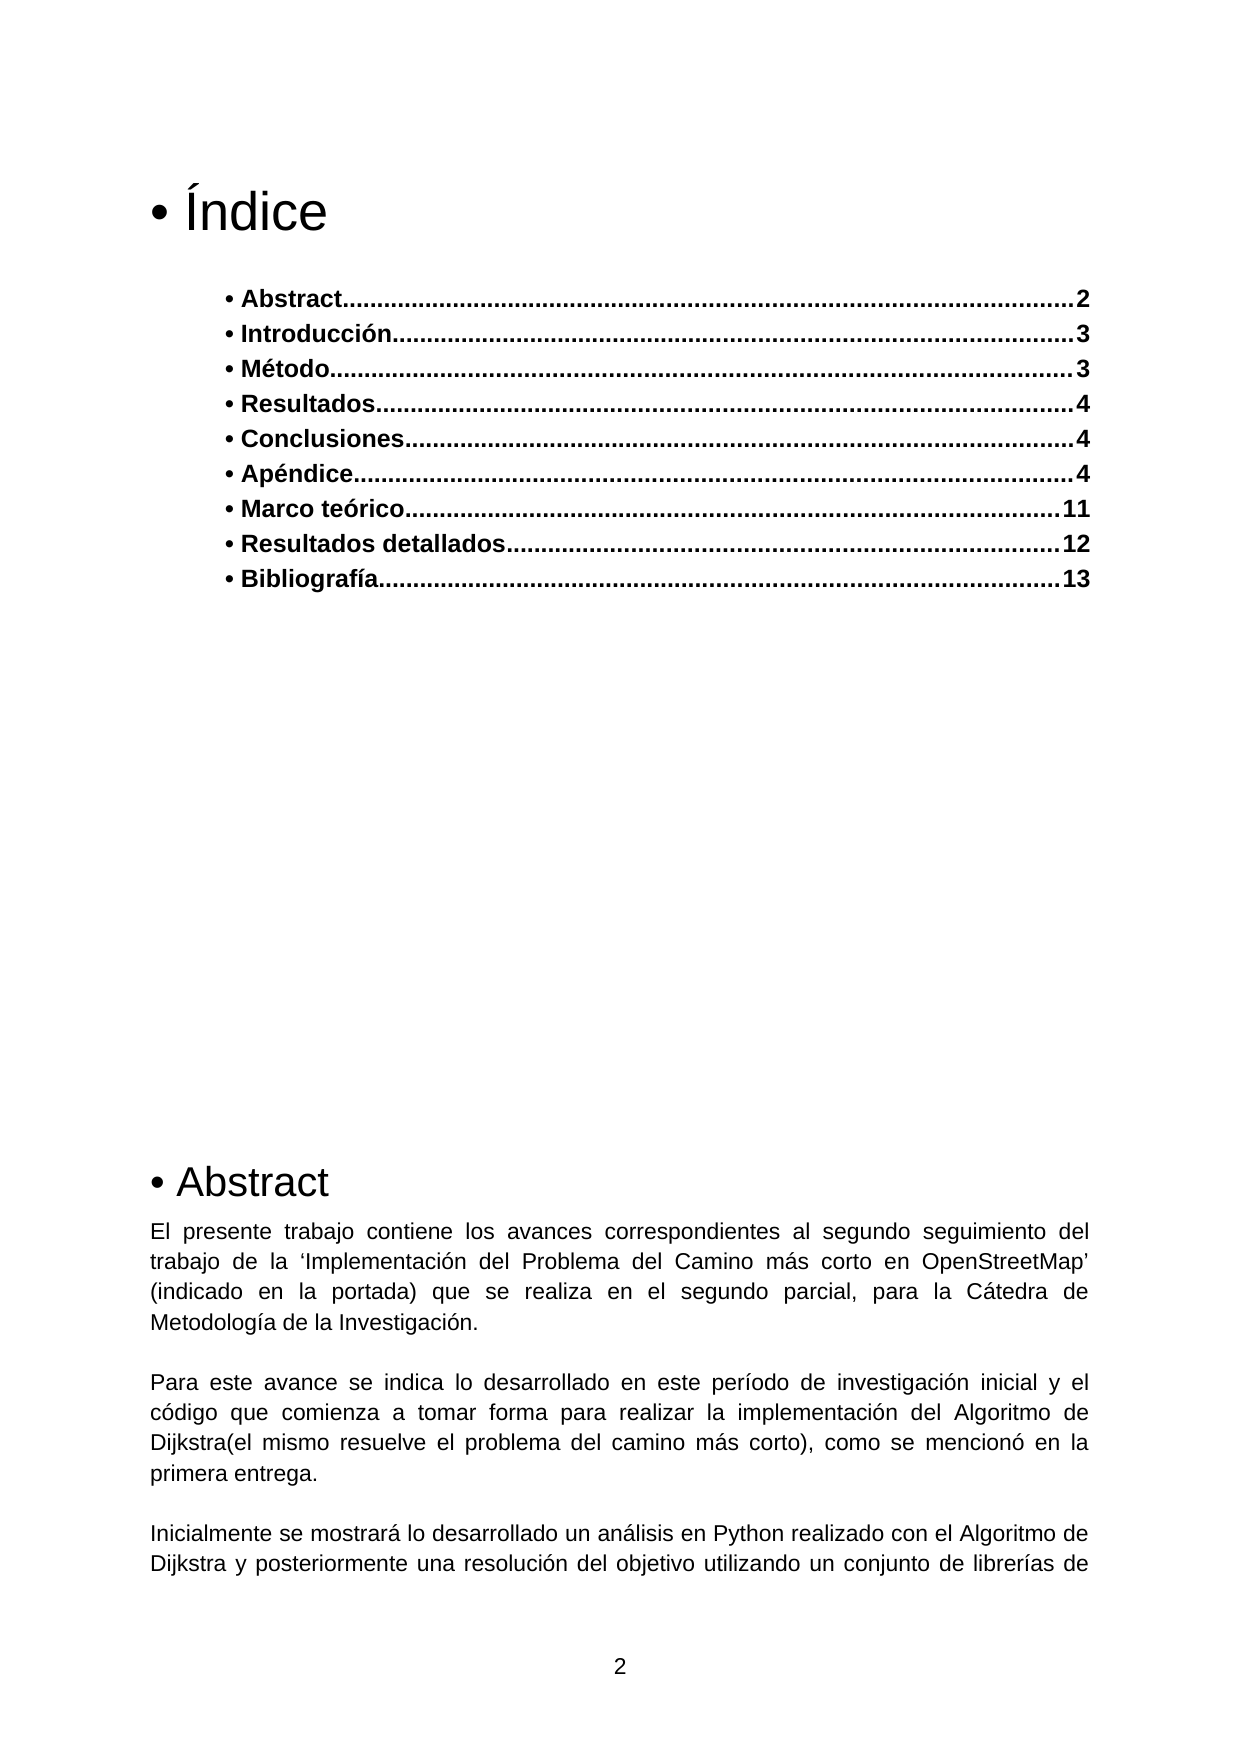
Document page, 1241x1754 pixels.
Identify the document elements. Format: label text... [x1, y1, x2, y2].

text • Conclusiones 4 [225, 424, 1090, 453]
text • Resultados 4 [225, 389, 1090, 418]
title • Índice [150, 179, 1090, 242]
subtitle • Abstract [150, 1157, 1090, 1205]
text • Introducción 3 [225, 319, 1090, 348]
text • Apéndice 4 [225, 459, 1090, 488]
text Inicialmente se mostrará lo desarrollado un análisis en Python realizado con el Algoritmo de Dijkstra y posteriormente una resolución del objetivo utilizando un conjunto de librerías de [150, 1520, 1090, 1576]
text • Bibliografía 13 [225, 564, 1090, 593]
text • Marco teórico 11 [225, 494, 1090, 523]
text • Método 3 [225, 354, 1090, 383]
text El presente trabajo contiene los avances correspondientes al segundo seguimiento del trabajo de la ‘Implementación del Problema del Camino más corto en OpenStreetMap’ (indicado en la portada) que se realiza en el segundo parcial, para la Cátedra de Metodología de la Investigación. [150, 1218, 1090, 1335]
text • Abstract 2 [225, 284, 1090, 313]
text • Resultados detallados 12 [225, 529, 1090, 558]
text Para este avance se indica lo desarrollado en este período de investigación inicial y el código que comienza a tomar forma para realizar la implementación del Algoritmo de Dijkstra(el mismo resuelve el problema del camino más corto), como se mencionó en la primera entrega. [150, 1369, 1090, 1486]
